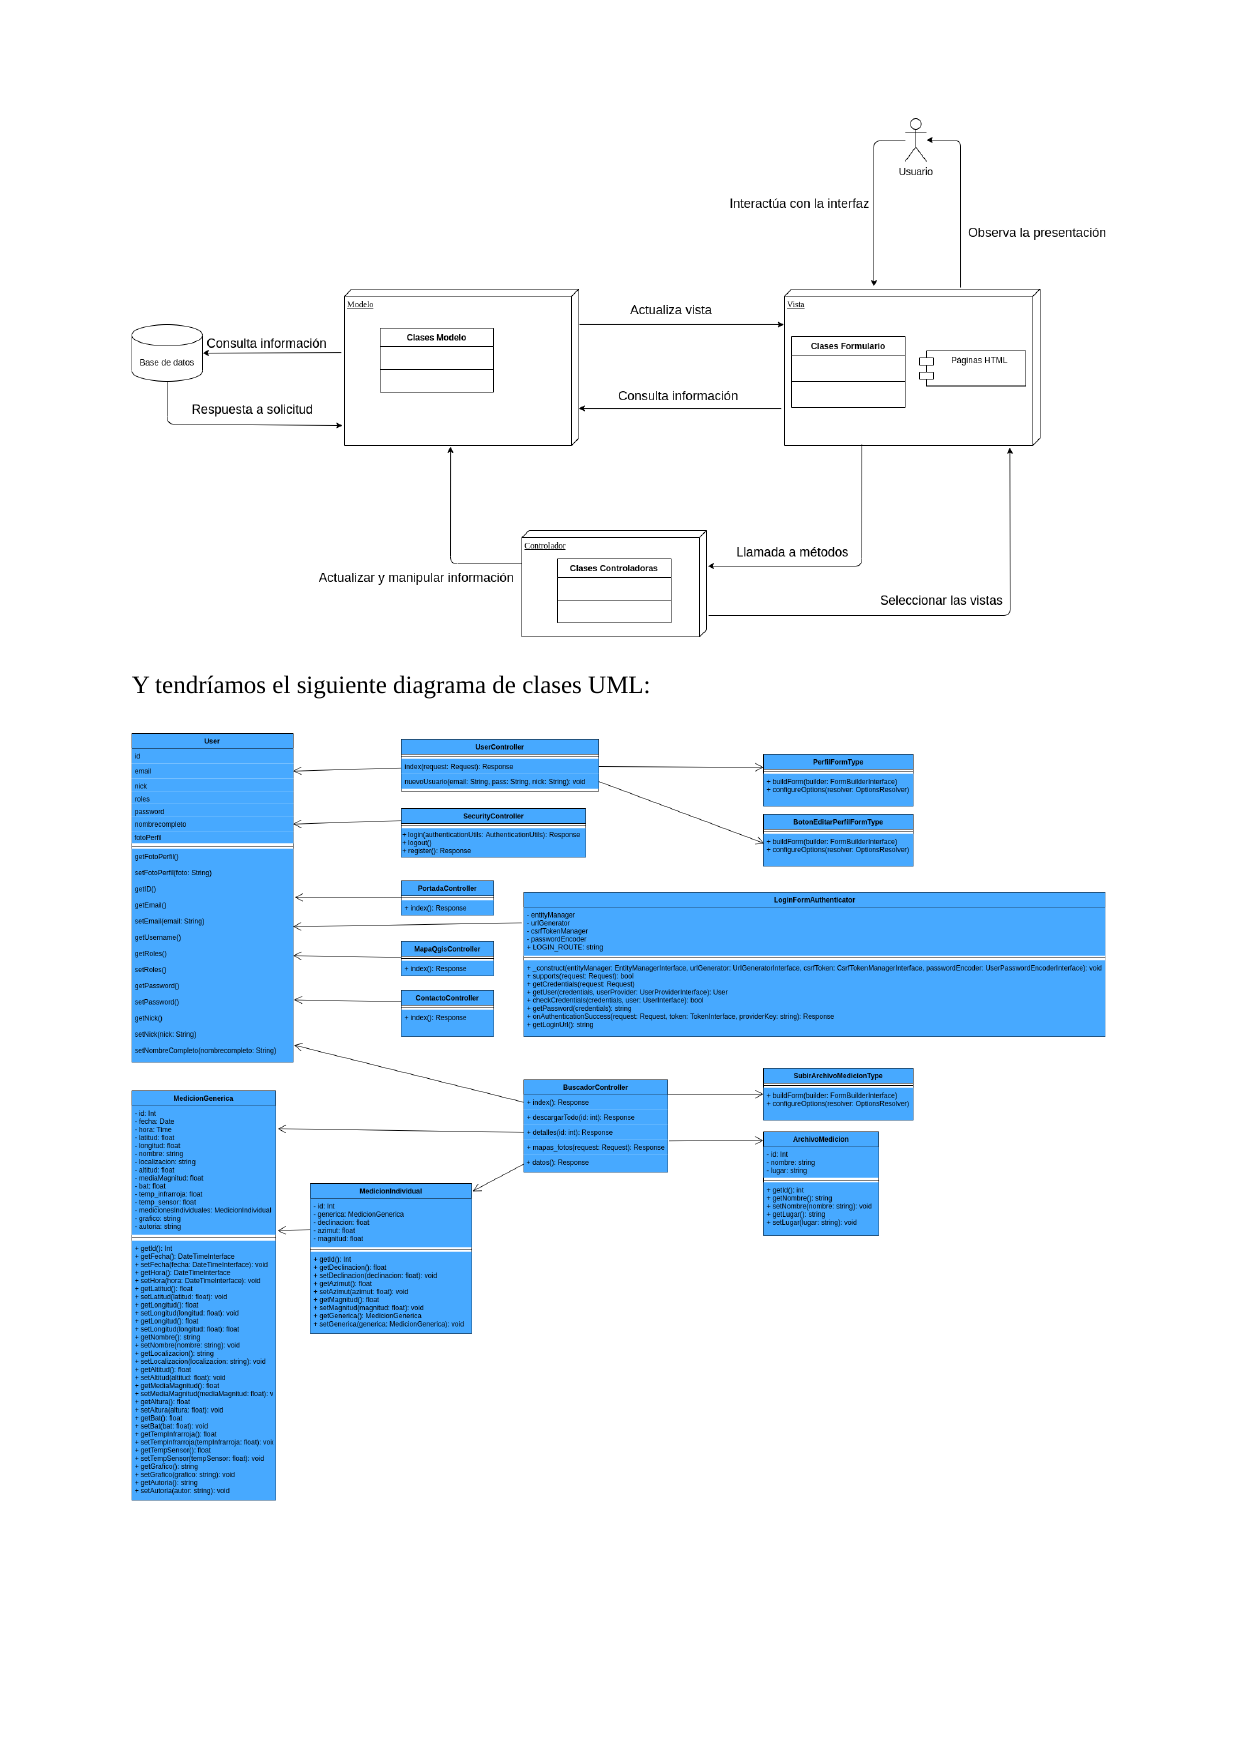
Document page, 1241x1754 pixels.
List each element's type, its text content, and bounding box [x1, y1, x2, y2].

picture [131, 118, 1106, 637]
picture [131, 733, 1106, 1502]
text Y tendríamos el siguiente diagrama de clases UML: [132, 665, 1106, 699]
